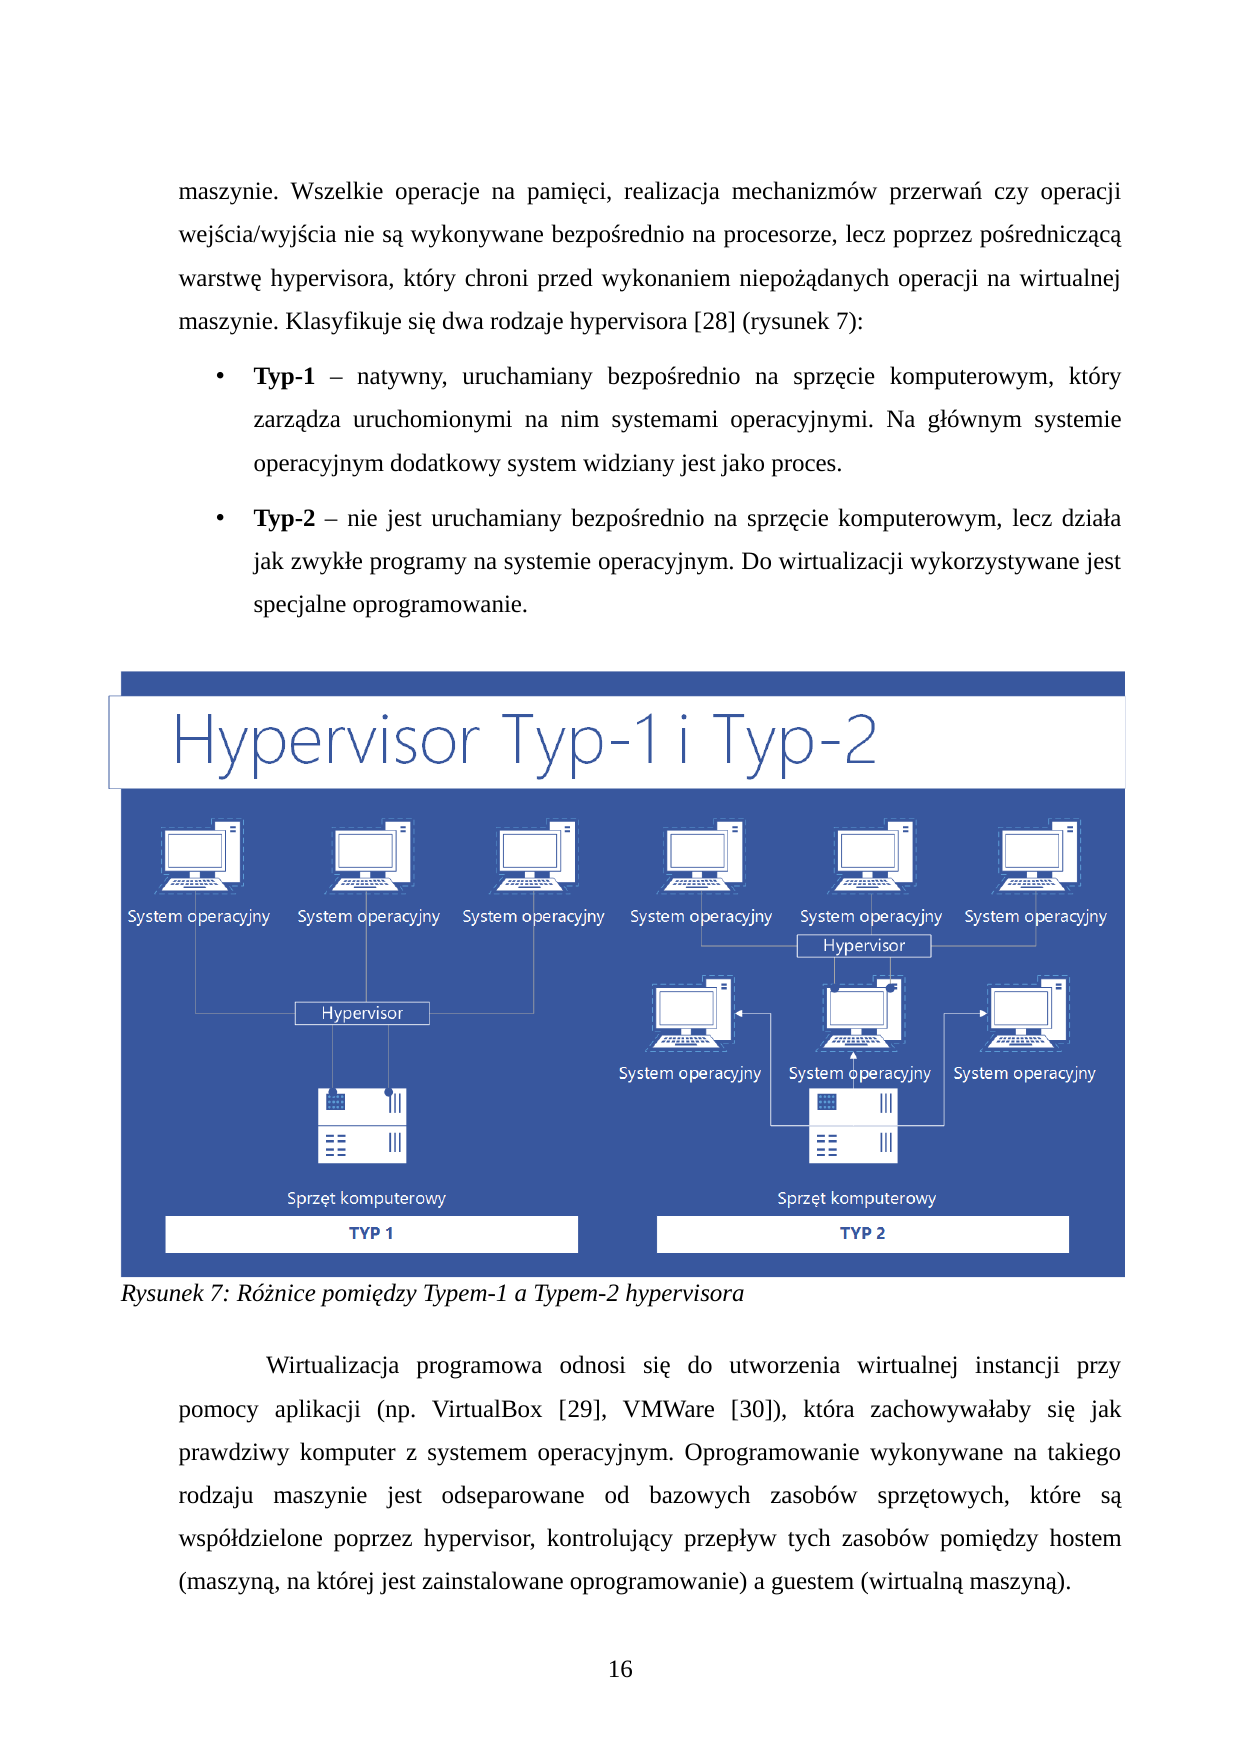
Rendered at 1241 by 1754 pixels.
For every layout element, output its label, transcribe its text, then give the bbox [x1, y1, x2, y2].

list Rysunek 7: Różnice pomiędzy Typem-1 a Typem-2 hypervisora [121, 1278, 1120, 1307]
list [121, 651, 1120, 663]
text Wirtualizacja programowa odnosi się do utworzenia wirtualnej instancji przy pomocy aplikacji (np. VirtualBox [29], VMWare [30]), która zachowywałaby się jak prawdziwy komputer z systemem operacyjnym. Oprogramowanie wykonywane na takiego rodzaju maszynie jest odseparowane od bazowych zasobów sprzętowych, które są współdzielone poprzez hypervisor, kontrolujący przepływ tych zasobów pomiędzy hostem (maszyną, na której jest zainstalowane oprogramowanie) a guestem (wirtualną maszyną). [178, 645, 1122, 669]
list [121, 663, 1120, 669]
list Typ-2 – nie jest uruchamiany bezpośrednio na sprzęcie komputerowym, lecz działa jak zwykłe programy na systemie operacyjnym. Do wirtualizacji wykorzystywane jest specjalne oprogramowanie. [216, 503, 1122, 618]
list [121, 1307, 1120, 1336]
list Typ-1 – natywny, uruchamiany bezpośrednio na sprzęcie komputerowym, który zarządza uruchomionymi na nim systemami operacyjnymi. Na głównym systemie operacyjnym dodatkowy system widziany jest jako proces. [216, 361, 1122, 476]
text Wirtualizacja programowa odnosi się do utworzenia wirtualnej instancji przy pomocy aplikacji (np. VirtualBox [29], VMWare [30]), która zachowywałaby się jak prawdziwy komputer z systemem operacyjnym. Oprogramowanie wykonywane na takiego rodzaju maszynie jest odseparowane od bazowych zasobów sprzętowych, które są współdzielone poprzez hypervisor, kontrolujący przepływ tych zasobów pomiędzy hostem (maszyną, na której jest zainstalowane oprogramowanie) a guestem (wirtualną maszyną). [178, 1278, 1122, 1595]
text maszynie. Wszelkie operacje na pamięci, realizacja mechanizmów przerwań czy operacji wejścia/wyjścia nie są wykonywane bezpośrednio na procesorze, lecz poprzez pośredniczącą warstwę hypervisora, który chroni przed wykonaniem niepożądanych operacji na wirtualnej maszynie. Klasyfikuje się dwa rodzaje hypervisora [28] (rysunek 7): [178, 176, 1122, 334]
picture [78, 669, 1126, 1278]
